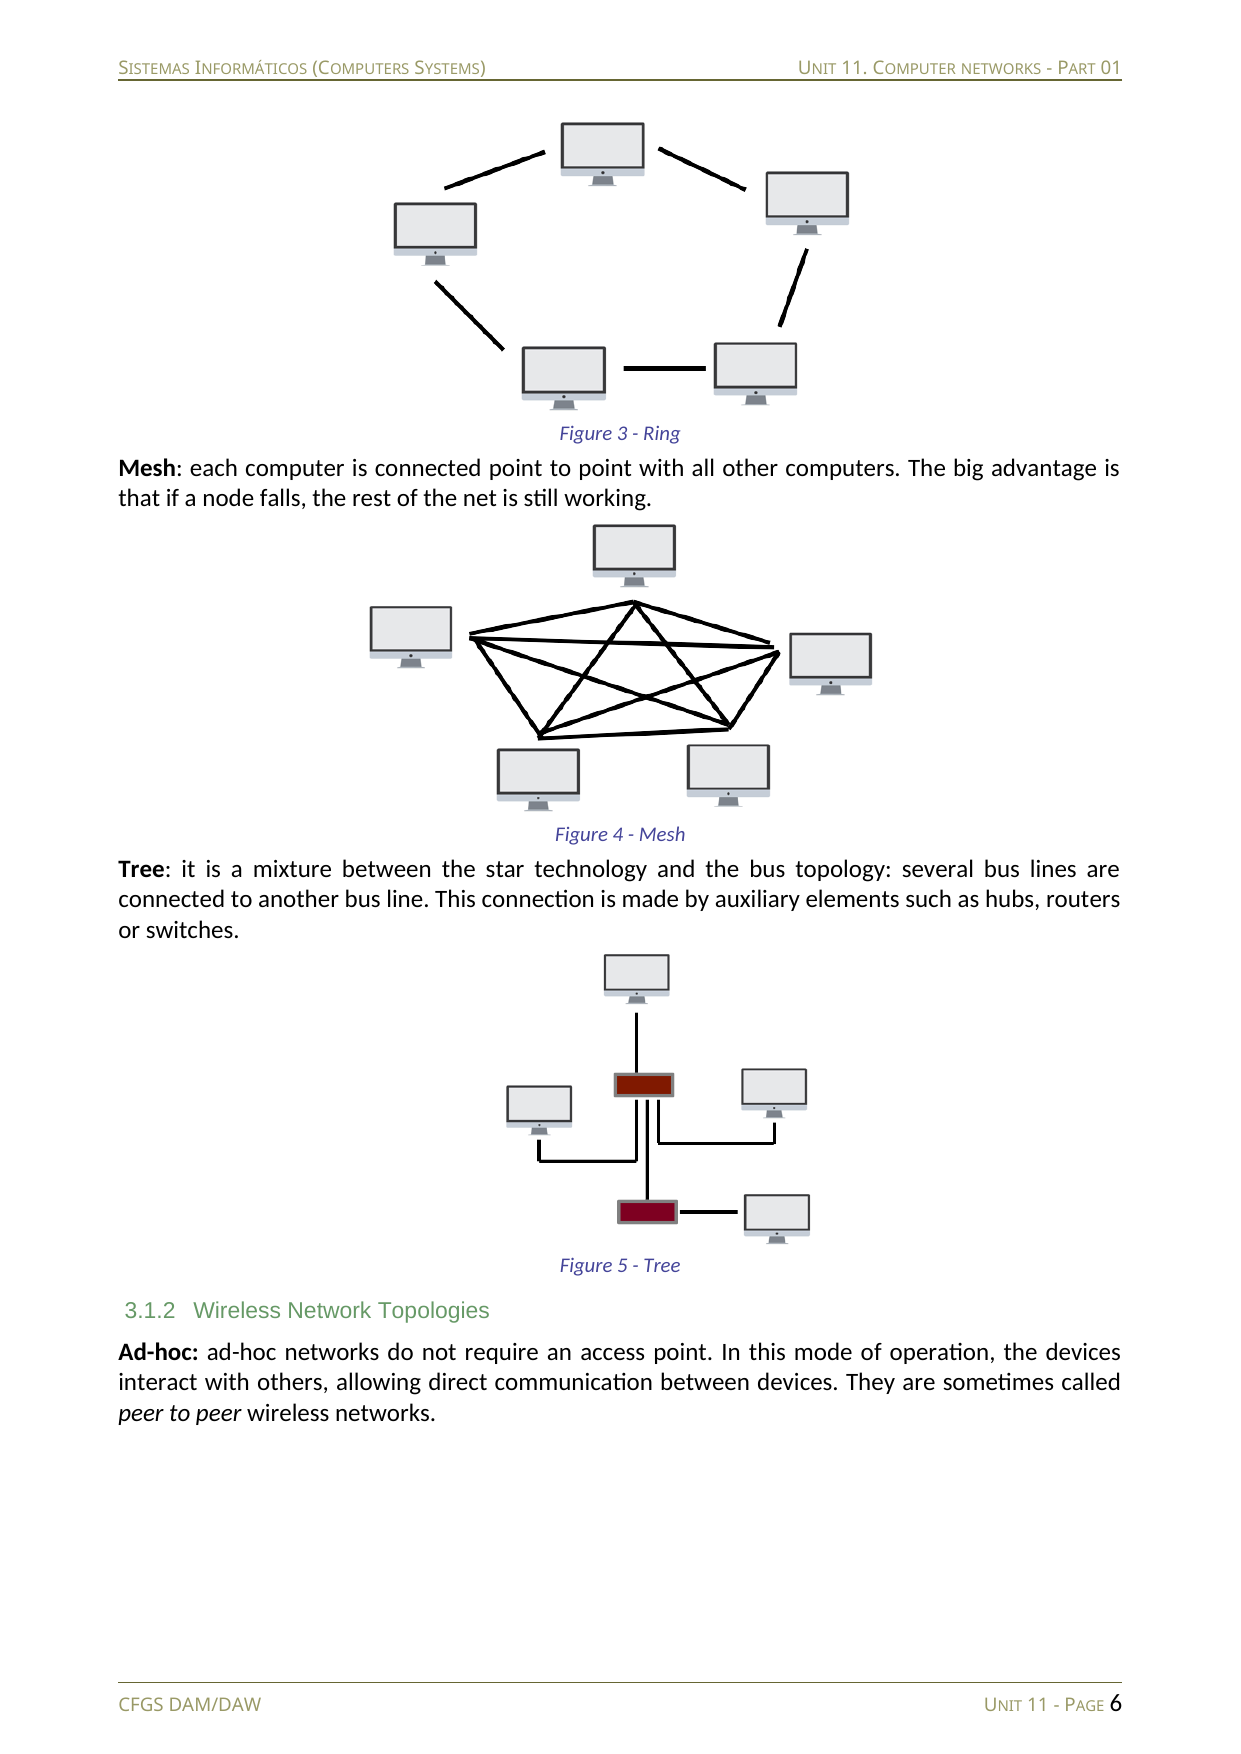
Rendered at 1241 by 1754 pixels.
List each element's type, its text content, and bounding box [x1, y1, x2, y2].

text Figure 4 - Mesh [118, 821, 1122, 846]
text Figure 3 - Ring [118, 420, 1122, 445]
subtitle Wireless Network Topologies [118, 1297, 1122, 1323]
text Ad-hoc: ad-hoc networks do not require an access point. In this mode of operation, the devices interact with others, allowing direct communication between devices. They are sometimes called peer to peer wireless networks. [118, 1336, 1122, 1427]
text Figure 5 - Tree [118, 1253, 1122, 1278]
picture [364, 519, 876, 815]
text Mesh: each computer is connected point to point with all other computers. The big advantage is that if a node falls, the rest of the net is still working. [118, 452, 1122, 513]
text Tree: it is a mixture between the star technology and the bus topology: several bus lines are connected to another bus line. This connection is made by auxiliary elements such as hubs, routers or switches. [118, 853, 1122, 944]
picture [388, 118, 853, 414]
picture [502, 950, 813, 1247]
